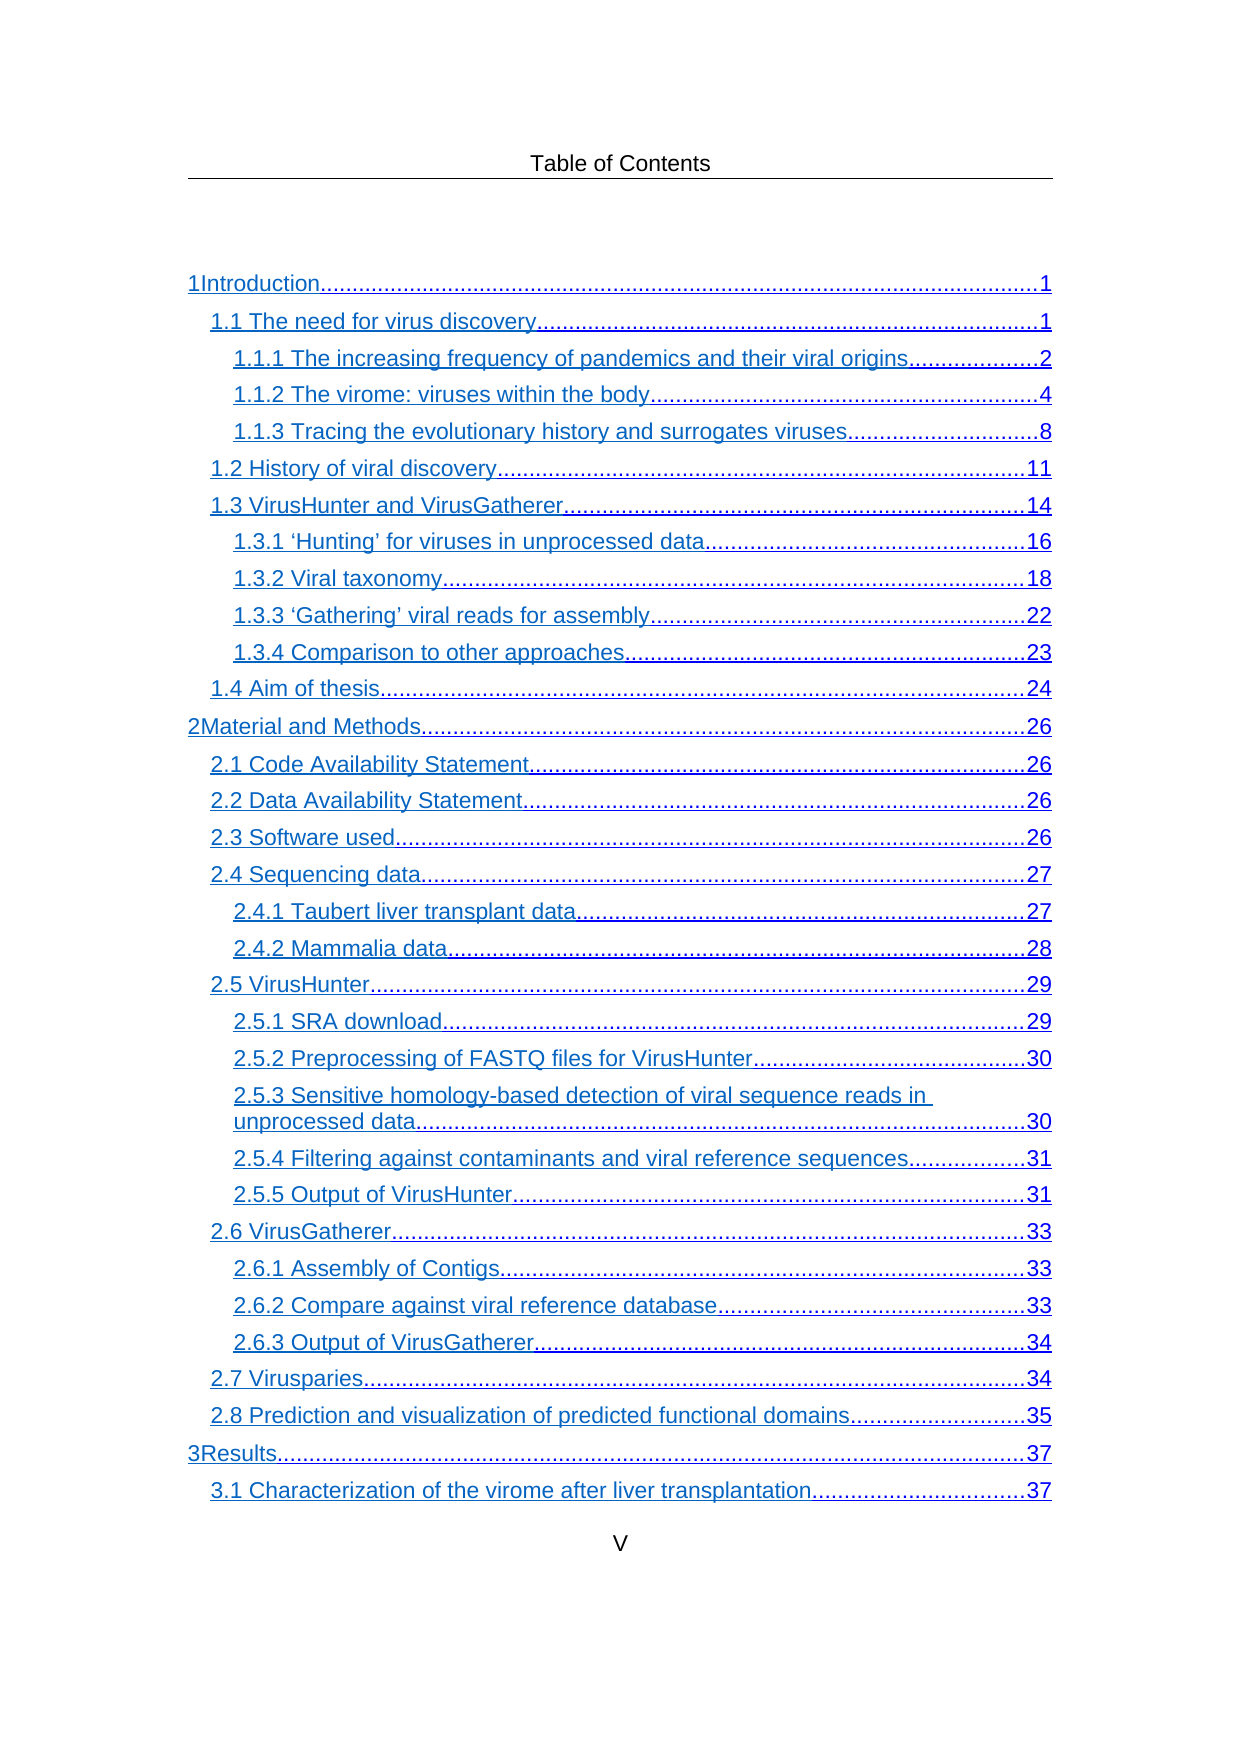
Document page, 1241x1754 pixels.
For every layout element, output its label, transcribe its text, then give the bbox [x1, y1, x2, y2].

text 2.4.2 Mammalia data 28 [233, 934, 1053, 961]
text 2.6.2 Compare against viral reference database 33 [233, 1292, 1053, 1318]
text 2 Material and Methods 26 [187, 712, 1053, 740]
text 1.1.2 The virome: viruses within the body 4 [233, 381, 1053, 408]
text 2.3 Software used 26 [210, 824, 1053, 851]
text 3.1 Characterization of the virome after liver transplantation 37 [210, 1477, 1053, 1504]
text 2.1 Code Availability Statement 26 [210, 751, 1053, 777]
text 1.1.1 The increasing frequency of pandemics and their viral origins 2 [233, 344, 1053, 371]
text 1.1.3 Tracing the evolutionary history and surrogates viruses 8 [233, 418, 1053, 444]
text 1.4 Aim of thesis 24 [210, 675, 1053, 702]
text 1.1 The need for virus discovery 1 [210, 308, 1053, 334]
text 2.5.4 Filtering against contaminants and viral reference sequences 31 [233, 1145, 1053, 1171]
text 2.4.1 Taubert liver transplant data 27 [233, 898, 1053, 924]
text 2.2 Data Availability Statement 26 [210, 787, 1053, 814]
text 2.5.5 Output of VirusHunter 31 [233, 1181, 1053, 1208]
text 2.6.3 Output of VirusGatherer 34 [233, 1328, 1053, 1355]
text 1.3.2 Viral taxonomy 18 [233, 565, 1053, 591]
text 2.5.1 SRA download 29 [233, 1008, 1053, 1034]
text 1 Introduction 1 [187, 269, 1053, 297]
text 2.5.3 Sensitive homology-based detection of viral sequence reads in unprocessed data 30 [233, 1082, 1053, 1134]
text 2.6.1 Assembly of Contigs 33 [233, 1255, 1053, 1281]
text 1.3.1 ‘Hunting’ for viruses in unprocessed data 16 [233, 528, 1053, 555]
text 2.7 Virusparies 34 [210, 1365, 1053, 1392]
text 1.3.3 ‘Gathering’ viral reads for assembly 22 [233, 602, 1053, 628]
text 2.5.2 Preprocessing of FASTQ files for VirusHunter 30 [233, 1045, 1053, 1071]
text 1.3.4 Comparison to other approaches 23 [233, 639, 1053, 665]
text 1.2 History of viral discovery 11 [210, 455, 1053, 481]
text 2.4 Sequencing data 27 [210, 861, 1053, 887]
text 3 Results 37 [187, 1439, 1053, 1467]
text 2.5 VirusHunter 29 [210, 971, 1053, 998]
text 1.3 VirusHunter and VirusGatherer 14 [210, 492, 1053, 518]
text 2.6 VirusGatherer 33 [210, 1218, 1053, 1244]
text 2.8 Prediction and visualization of predicted functional domains 35 [210, 1402, 1053, 1428]
